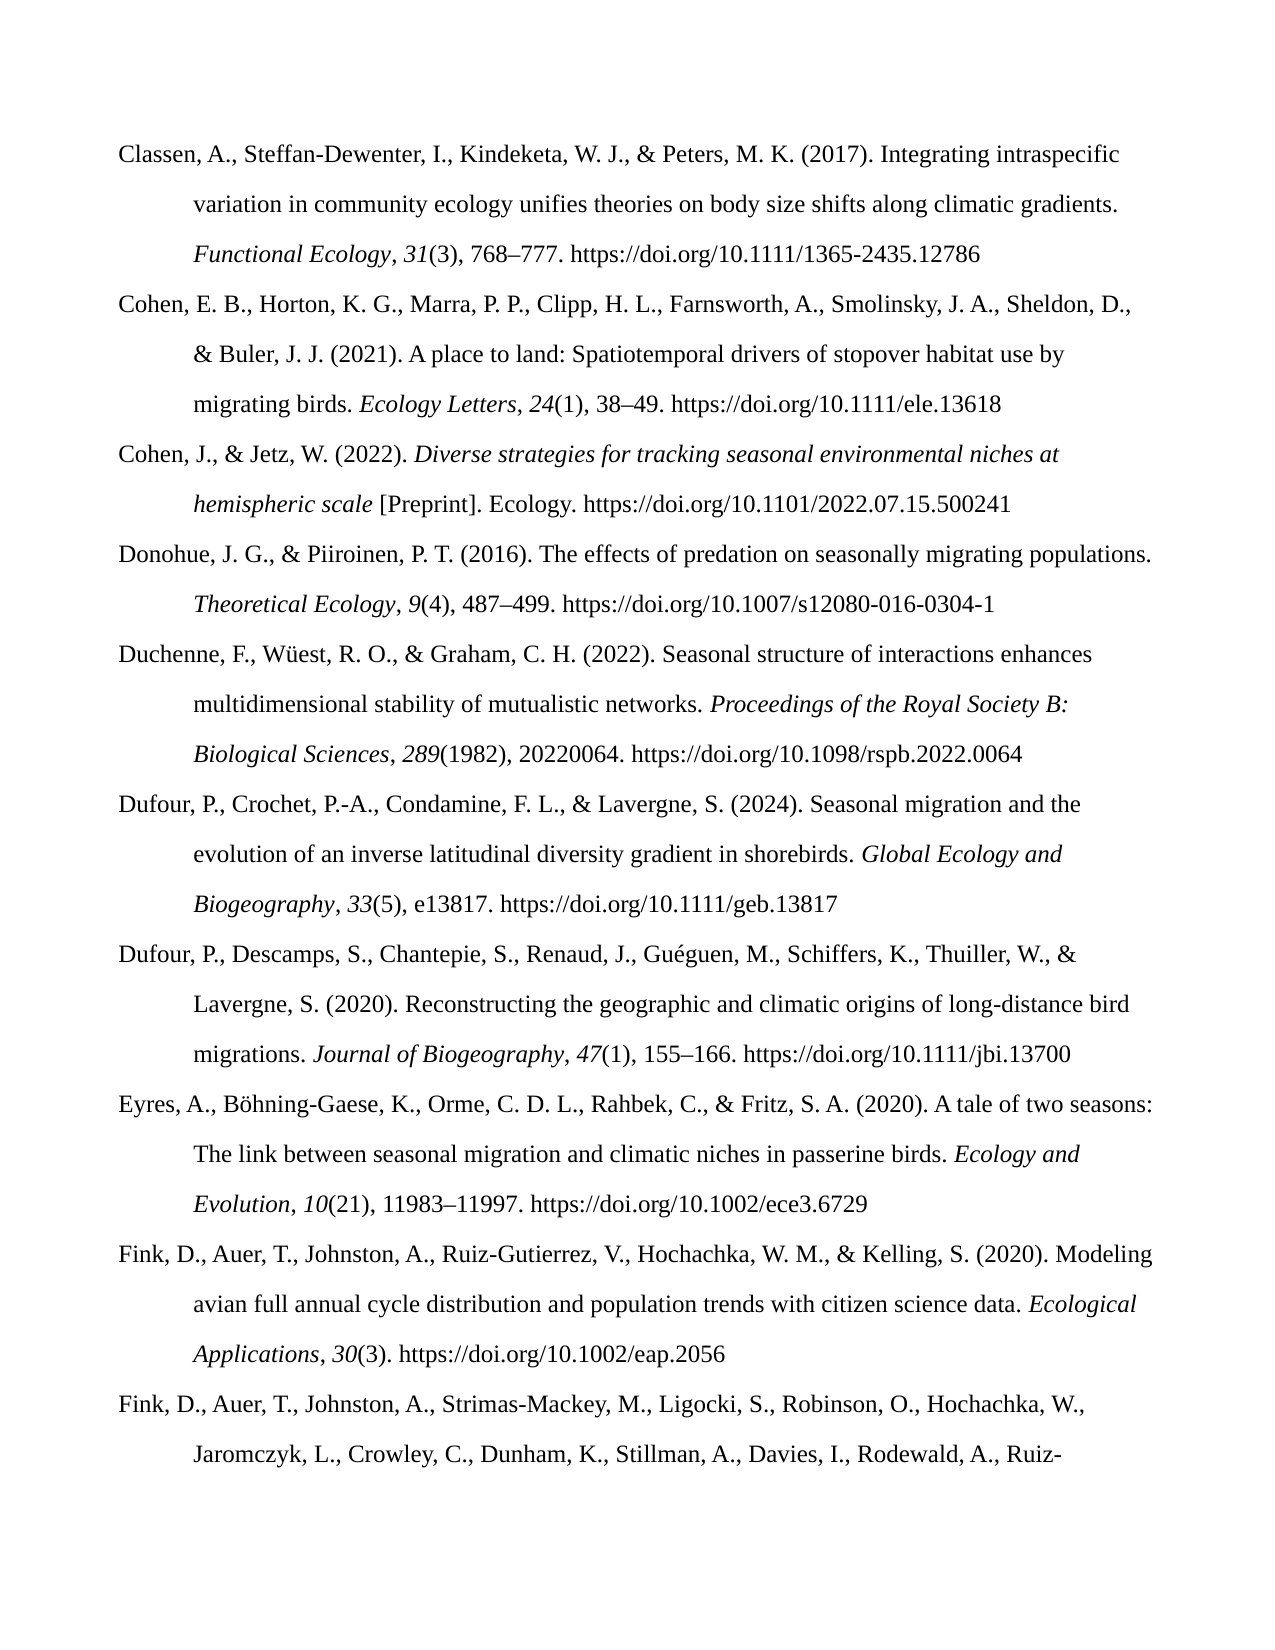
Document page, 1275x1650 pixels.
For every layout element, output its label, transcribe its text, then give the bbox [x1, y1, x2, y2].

text Dufour, P., Descamps, S., Chantepie, S., Renaud, J., Guéguen, M., Schiffers, K., Thuiller, W., & Lavergne, S. (2020). Reconstructing the geographic and climatic origins of long‐distance bird migrations. Journal of Biogeography, 47(1), 155–166. https://doi.org/10.1111/jbi.13700 [118, 918, 1157, 1068]
text Fink, D., Auer, T., Johnston, A., Ruiz‐Gutierrez, V., Hochachka, W. M., & Kelling, S. (2020). Modeling avian full annual cycle distribution and population trends with citizen science data. Ecological Applications, 30(3). https://doi.org/10.1002/eap.2056 [118, 1218, 1157, 1368]
text Cohen, E. B., Horton, K. G., Marra, P. P., Clipp, H. L., Farnsworth, A., Smolinsky, J. A., Sheldon, D., & Buler, J. J. (2021). A place to land: Spatiotemporal drivers of stopover habitat use by migrating birds. Ecology Letters, 24(1), 38–49. https://doi.org/10.1111/ele.13618 [118, 268, 1157, 418]
text Dufour, P., Crochet, P.-A., Condamine, F. L., & Lavergne, S. (2024). Seasonal migration and the evolution of an inverse latitudinal diversity gradient in shorebirds. Global Ecology and Biogeography, 33(5), e13817. https://doi.org/10.1111/geb.13817 [118, 768, 1157, 918]
text Eyres, A., Böhning-Gaese, K., Orme, C. D. L., Rahbek, C., & Fritz, S. A. (2020). A tale of two seasons: The link between seasonal migration and climatic niches in passerine birds. Ecology and Evolution, 10(21), 11983–11997. https://doi.org/10.1002/ece3.6729 [118, 1068, 1157, 1218]
text Cohen, J., & Jetz, W. (2022). Diverse strategies for tracking seasonal environmental niches at hemispheric scale [Preprint]. Ecology. https://doi.org/10.1101/2022.07.15.500241 [118, 418, 1157, 518]
text Donohue, J. G., & Piiroinen, P. T. (2016). The effects of predation on seasonally migrating populations. Theoretical Ecology, 9(4), 487–499. https://doi.org/10.1007/s12080-016-0304-1 [118, 518, 1157, 618]
text Classen, A., Steffan-Dewenter, I., Kindeketa, W. J., & Peters, M. K. (2017). Integrating intraspecific variation in community ecology unifies theories on body size shifts along climatic gradients. Functional Ecology, 31(3), 768–777. https://doi.org/10.1111/1365-2435.12786 [118, 118, 1157, 268]
text Duchenne, F., Wüest, R. O., & Graham, C. H. (2022). Seasonal structure of interactions enhances multidimensional stability of mutualistic networks. Proceedings of the Royal Society B: Biological Sciences, 289(1982), 20220064. https://doi.org/10.1098/rspb.2022.0064 [118, 618, 1157, 768]
text Fink, D., Auer, T., Johnston, A., Strimas-Mackey, M., Ligocki, S., Robinson, O., Hochachka, W., Jaromczyk, L., Crowley, C., Dunham, K., Stillman, A., Davies, I., Rodewald, A., Ruiz- [118, 1368, 1157, 1468]
